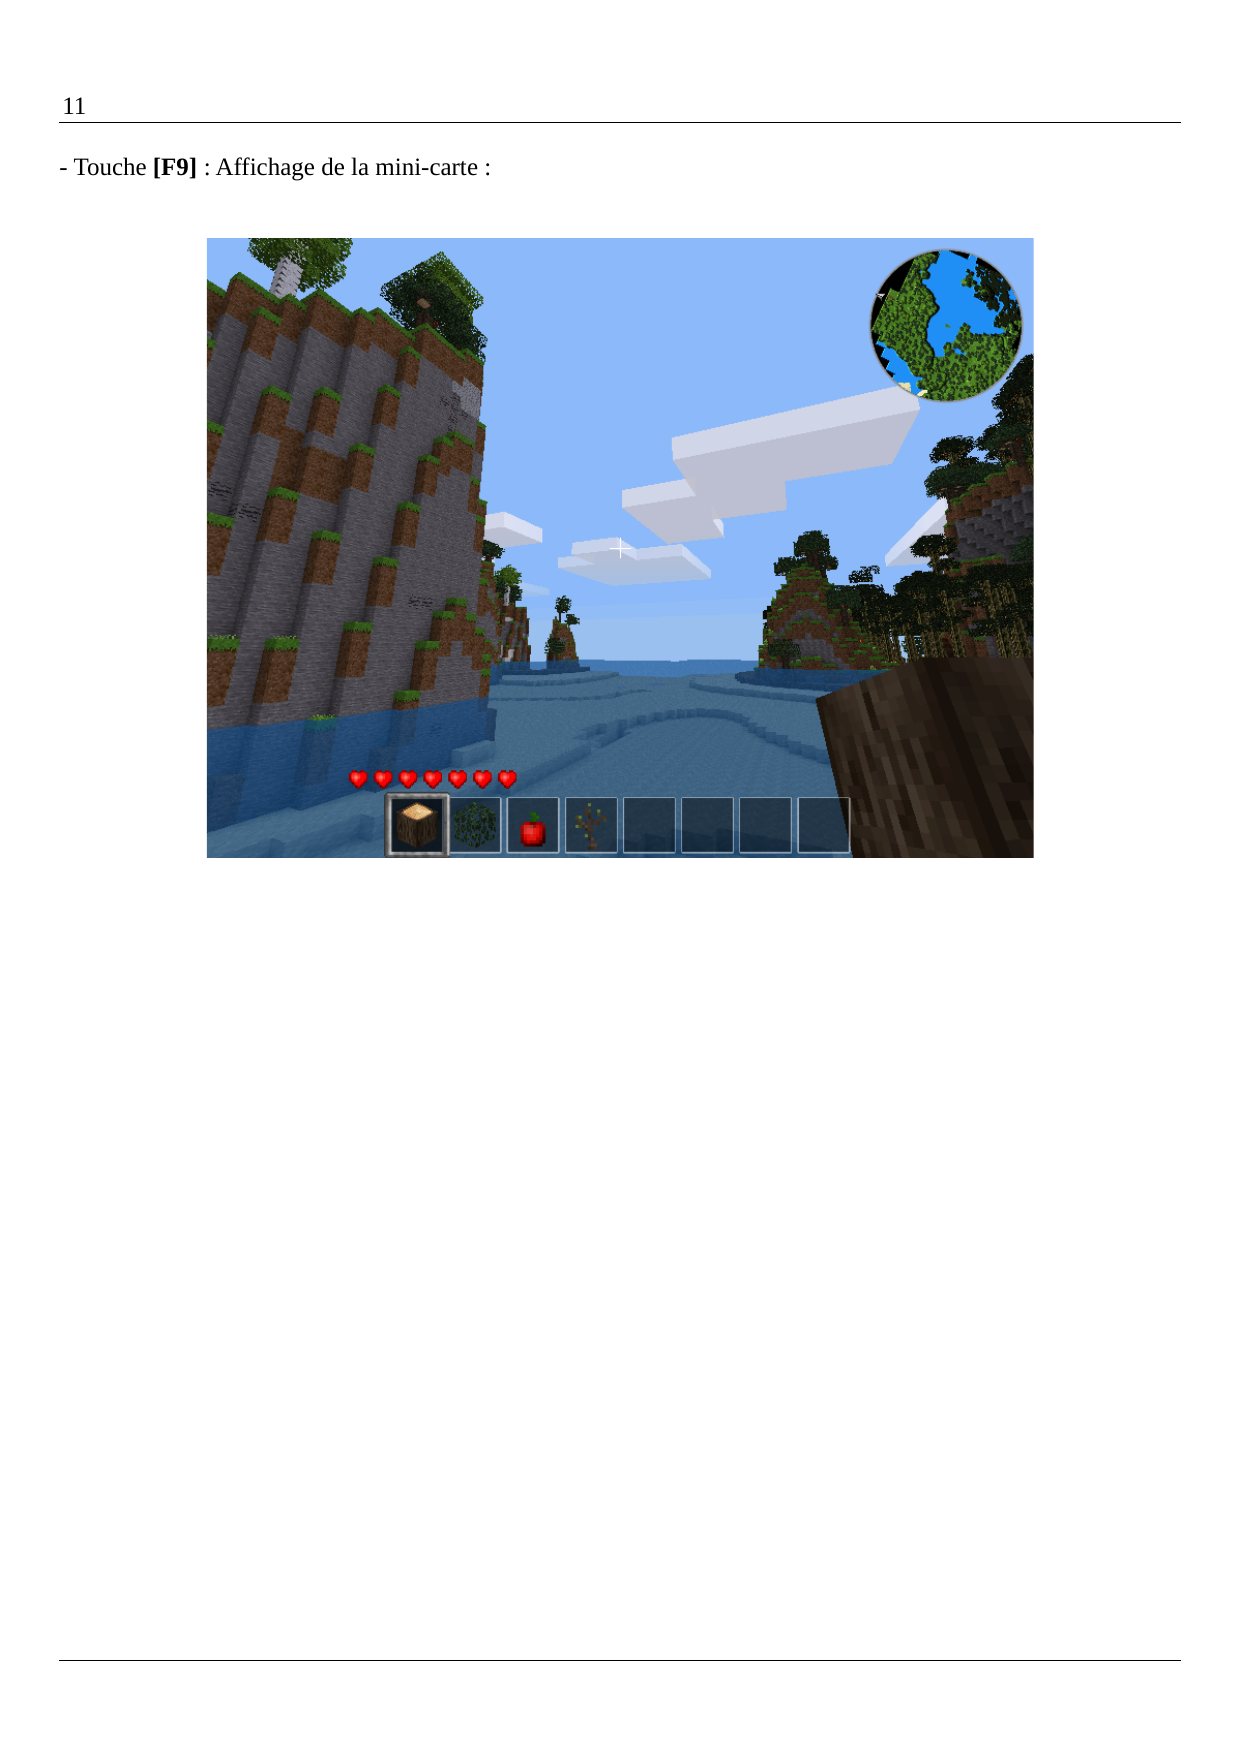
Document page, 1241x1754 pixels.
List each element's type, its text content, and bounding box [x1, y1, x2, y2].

picture [206, 238, 1034, 858]
subtitle - Touche [F9] : Affichage de la mini-carte : [59, 152, 1181, 181]
